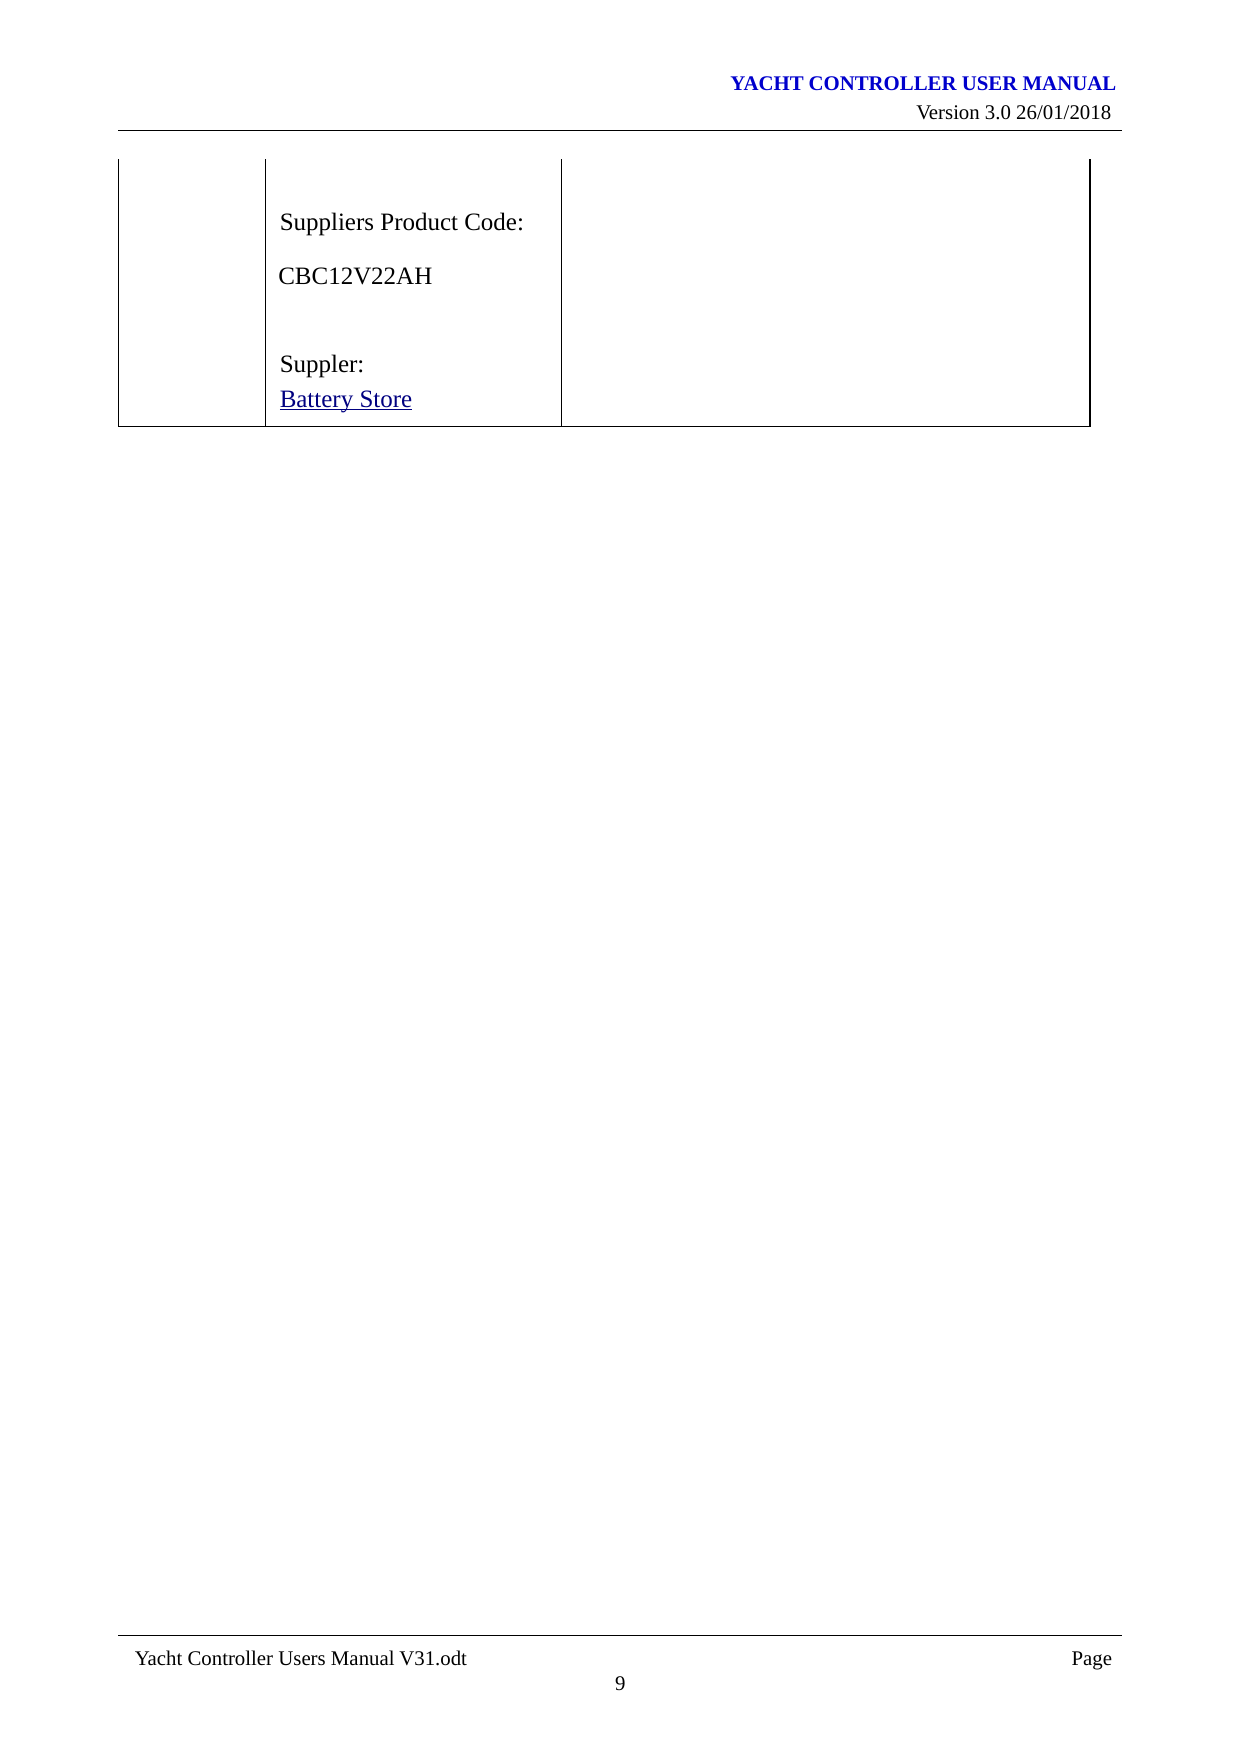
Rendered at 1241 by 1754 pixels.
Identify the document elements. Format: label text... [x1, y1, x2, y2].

table_cell [119, 159, 265, 426]
table_cell [562, 159, 1089, 426]
table_cell Suppliers Product Code: CBC12V22AH Suppler: Battery Store [266, 159, 561, 426]
